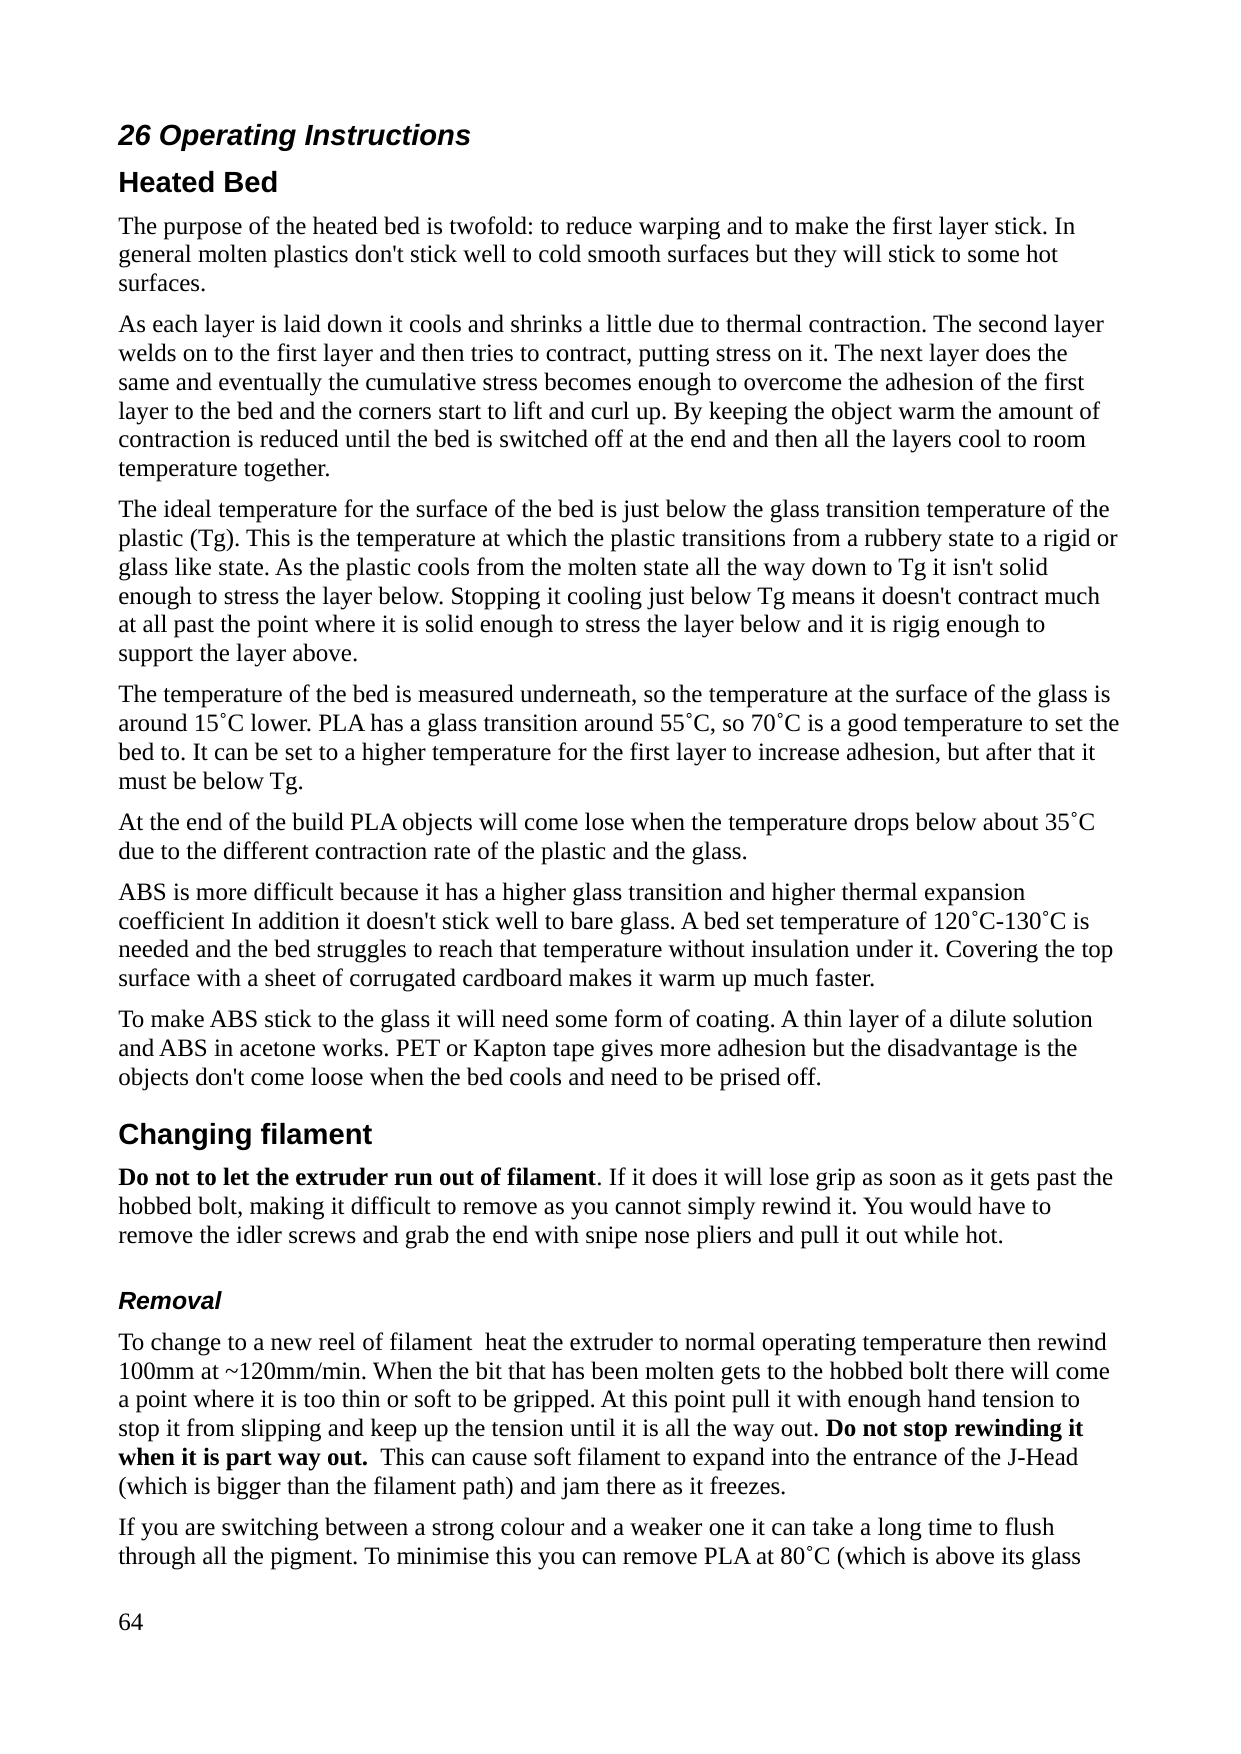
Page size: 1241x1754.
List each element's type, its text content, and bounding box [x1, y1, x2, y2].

text The ideal temperature for the surface of the bed is just below the glass transition temperature of the plastic (Tg). This is the temperature at which the plastic transitions from a rubbery state to a rigid or glass like state. As the plastic cools from the molten state all the way down to Tg it isn't solid enough to stress the layer below. Stopping it cooling just below Tg means it doesn't contract much at all past the point where it is solid enough to stress the layer below and it is rigig enough to support the layer above. [118, 494, 1122, 667]
subtitle Removal [118, 1286, 1122, 1314]
text The purpose of the heated bed is twofold: to reduce warping and to make the first layer stick. In general molten plastics don't stick well to cold smooth surfaces but they will stick to some hot surfaces. [118, 211, 1122, 297]
subtitle Operating Instructions [118, 118, 1122, 152]
text At the end of the build PLA objects will come lose when the temperature drops below about 35˚C due to the different contraction rate of the plastic and the glass. [118, 807, 1122, 864]
text To make ABS stick to the glass it will need some form of coating. A thin layer of a dilute solution and ABS in acetone works. PET or Kapton tape gives more adhesion but the disadvantage is the objects don't come loose when the bed cools and need to be prised off. [118, 1004, 1122, 1091]
text Do not to let the extruder run out of filament. If it does it will lose grip as soon as it gets past the hobbed bolt, making it difficult to remove as you cannot simply rewind it. You would have to remove the idler screws and grab the end with snipe nose pliers and pull it out while hot. [118, 1162, 1122, 1248]
text If you are switching between a strong colour and a weaker one it can take a long time to flush through all the pigment. To minimise this you can remove PLA at 80˚C (which is above its glass [118, 1512, 1122, 1569]
text ABS is more difficult because it has a higher glass transition and higher thermal expansion coefficient In addition it doesn't stick well to bare glass. A bed set temperature of 120˚C-130˚C is needed and the bed struggles to reach that temperature without insulation under it. Covering the top surface with a sheet of corrugated cardboard makes it warm up much faster. [118, 877, 1122, 992]
subtitle Changing filament [118, 1117, 1122, 1150]
text As each layer is laid down it cools and shrinks a little due to thermal contraction. The second layer welds on to the first layer and then tries to contract, putting stress on it. The next layer does the same and eventually the cumulative stress becomes enough to overcome the adhesion of the first layer to the bed and the corners start to lift and curl up. By keeping the object warm the amount of contraction is reduced until the bed is switched off at the end and then all the layers cool to room temperature together. [118, 309, 1122, 482]
text The temperature of the bed is measured underneath, so the temperature at the surface of the glass is around 15˚C lower. PLA has a glass transition around 55˚C, so 70˚C is a good temperature to set the bed to. It can be set to a higher temperature for the first layer to increase adhesion, but after that it must be below Tg. [118, 679, 1122, 794]
subtitle Heated Bed [118, 165, 1122, 199]
text To change to a new reel of filament heat the extruder to normal operating temperature then rewind 100mm at ~120mm/min. When the bit that has been molten gets to the hobbed bolt there will come a point where it is too thin or soft to be gripped. At this point pull it with enough hand tension to stop it from slipping and keep up the tension until it is all the way out. Do not stop rewinding it when it is part way out. This can cause soft filament to expand into the entrance of the J-Head (which is bigger than the filament path) and jam there as it freezes. [118, 1327, 1122, 1499]
